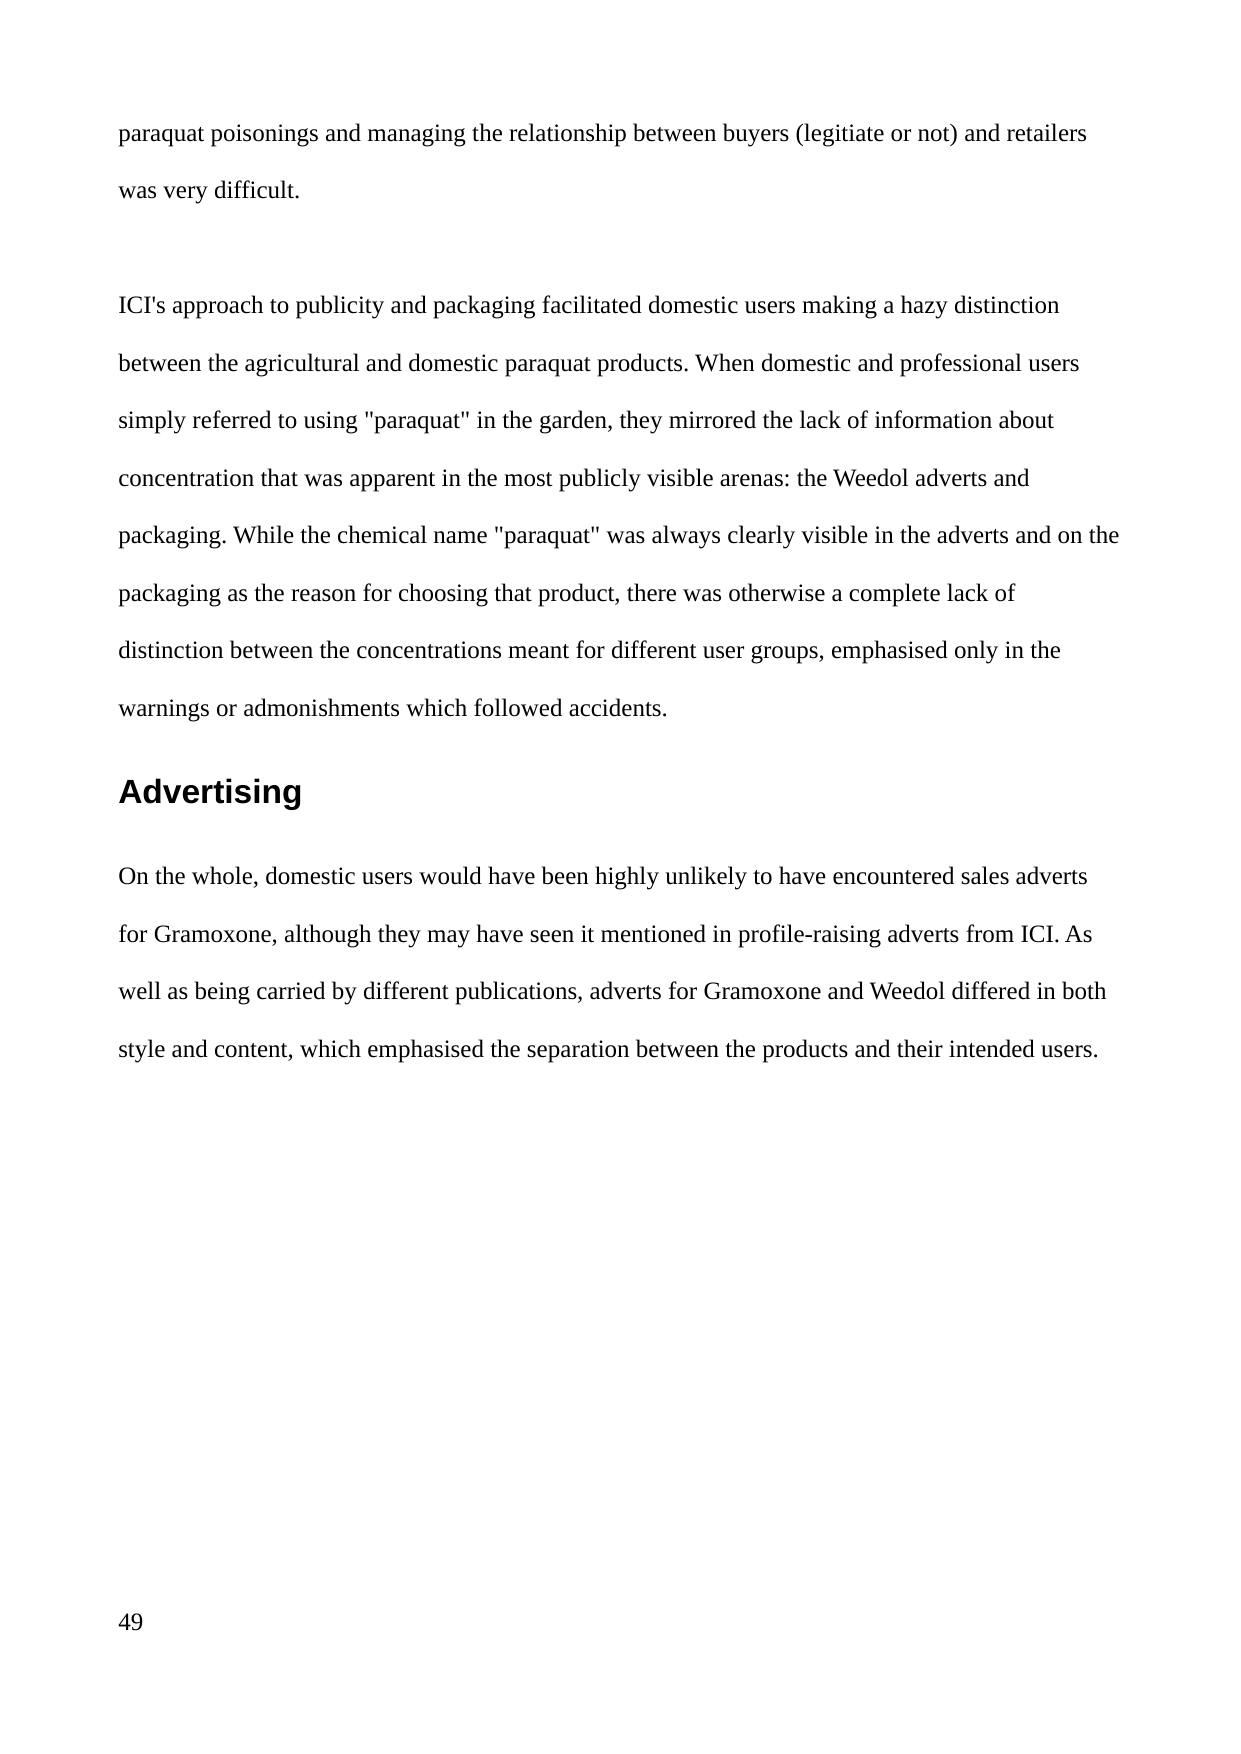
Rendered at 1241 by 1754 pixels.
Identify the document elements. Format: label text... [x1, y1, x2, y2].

text paraquat poisonings and managing the relationship between buyers (legitiate or not) and retailers was very difficult. [118, 118, 1122, 204]
text On the whole, domestic users would have been highly unlikely to have encountered sales adverts for Gramoxone, although they may have seen it mentioned in profile-raising adverts from ICI. As well as being carried by different publications, adverts for Gramoxone and Weedol differed in both style and content, which emphasised the separation between the products and their intended users. [118, 861, 1122, 1062]
subtitle Advertising [118, 771, 1122, 810]
text ICI's approach to publicity and packaging facilitated domestic users making a hazy distinction between the agricultural and domestic paraquat products. When domestic and professional users simply referred to using "paraquat" in the garden, they mirrored the lack of information about concentration that was apparent in the most publicly visible arenas: the Weedol adverts and packaging. While the chemical name "paraquat" was always clearly visible in the adverts and on the packaging as the reason for choosing that product, there was otherwise a complete lack of distinction between the concentrations meant for different user groups, emphasised only in the warnings or admonishments which followed accidents. [118, 291, 1122, 722]
